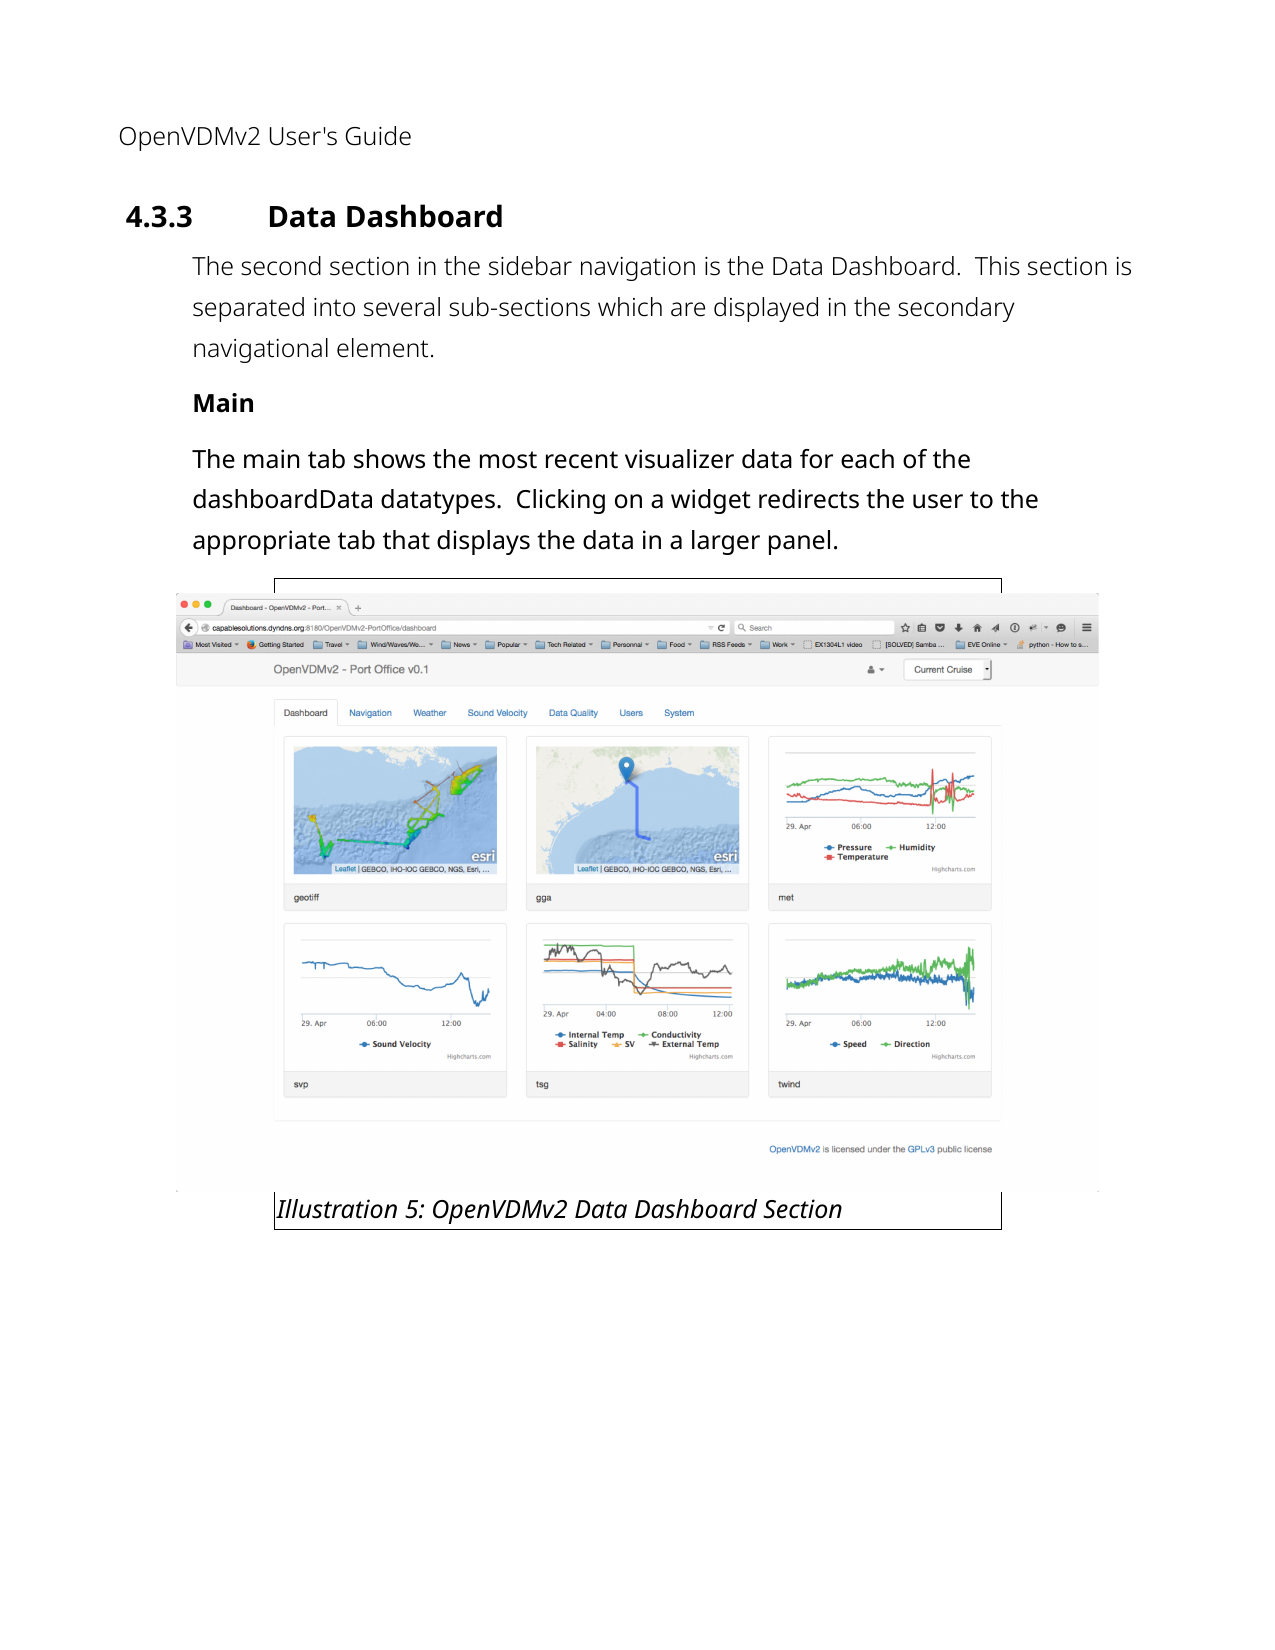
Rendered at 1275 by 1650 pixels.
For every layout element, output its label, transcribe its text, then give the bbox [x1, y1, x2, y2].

text The second section in the sidebar navigation is the Data Dashboard. This section is separated into several sub-sections which are displayed in the secondary navigational element. [192, 249, 1157, 364]
picture [176, 593, 1099, 1192]
subtitle Data Dashboard [118, 196, 1157, 236]
text The main tab shows the most recent visualizer data for each of the dashboardData datatypes. Clicking on a widget redirects the user to the appropriate tab that displays the data in a larger panel. [192, 441, 1157, 557]
text Illustration 5: OpenVDMv2 Data Dashboard Section [277, 1192, 998, 1226]
text Main [192, 386, 1157, 420]
